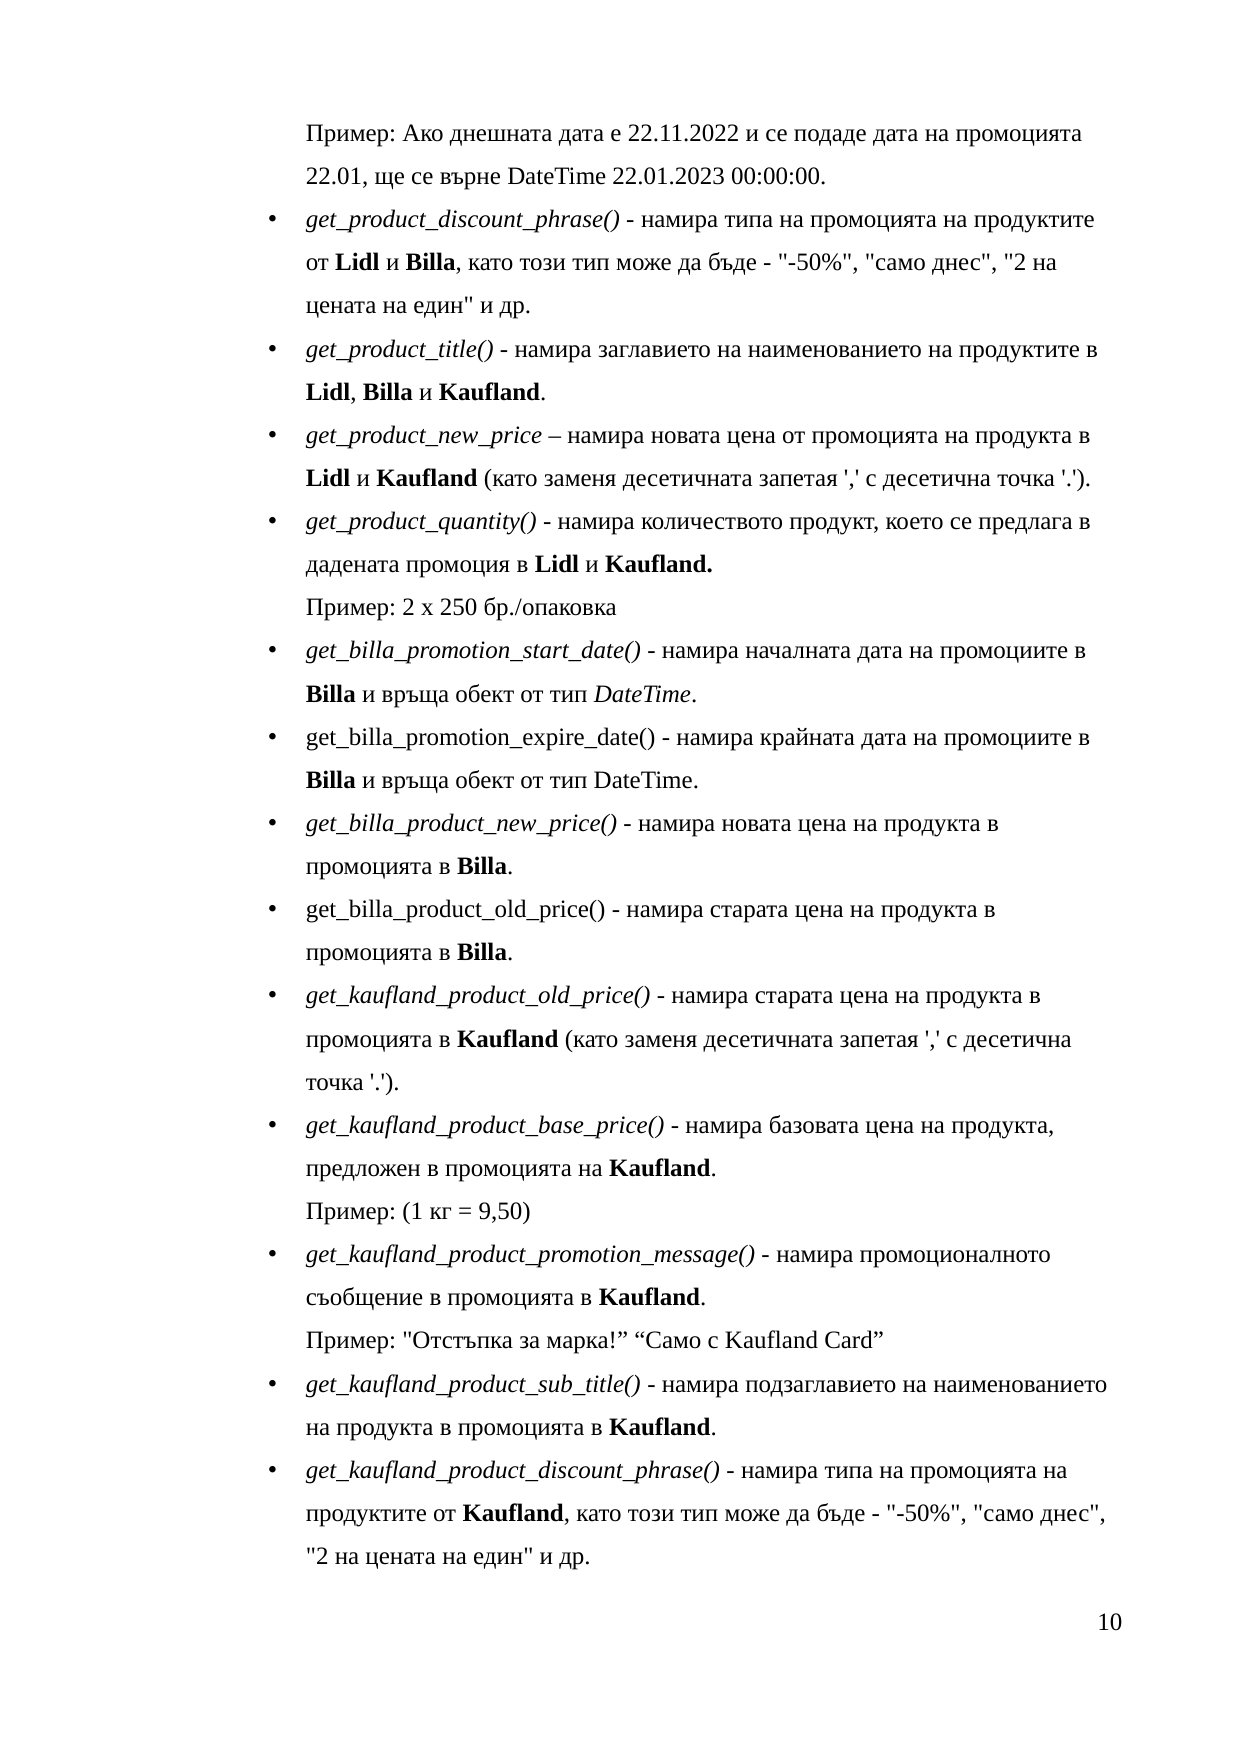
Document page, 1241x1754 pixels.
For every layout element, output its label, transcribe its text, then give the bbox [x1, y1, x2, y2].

list Пример: Ако днешната дата е 22.11.2022 и се подаде дата на промоцията 22.01, ще се върне DateTime 22.01.2023 00:00:00. [268, 118, 1122, 190]
list get_product_title() - намира заглавието на наименованието на продуктите в Lidl, Billa и Kaufland. [268, 334, 1122, 406]
list Пример: "Отстъпка за марка!” “Само с Kaufland Card” [268, 1326, 1122, 1354]
list get_billa_promotion_expire_date() - намира крайната дата на промоциите в Billa и връща обект от тип DateTime. [268, 722, 1122, 794]
list Пример: (1 кг = 9,50) [268, 1196, 1122, 1225]
list get_billa_product_old_price() - намира старата цена на продукта в промоцията в Billa. [268, 894, 1122, 966]
list get_kaufland_product_old_price() - намира старата цена на продукта в промоцията в Kaufland (като заменя десетичната запетая ',' с десетична точка '.'). [268, 981, 1122, 1096]
list get_product_discount_phrase() - намира типа на промоцията на продуктите от Lidl и Billa, като този тип може да бъде - "-50%", "само днес", "2 на цената на един" и др. [268, 204, 1122, 319]
list Пример: 2 х 250 бр./опаковка [268, 592, 1122, 621]
list get_kaufland_product_promotion_message() - намира промоционалното съобщение в промоцията в Kaufland. [268, 1239, 1122, 1311]
list get_billa_product_new_price() - намира новата цена на продукта в промоцията в Billa. [268, 808, 1122, 880]
list get_billa_promotion_start_date() - намира началната дата на промоциите в Billa и връща обект от тип DateTime. [268, 636, 1122, 707]
list get_kaufland_product_sub_title() - намира подзаглавието на наименованието на продукта в промоцията в Kaufland. [268, 1369, 1122, 1441]
list get_kaufland_product_base_price() - намира базовата цена на продукта, предложен в промоцията на Kaufland. [268, 1110, 1122, 1182]
list get_kaufland_product_discount_phrase() - намира типа на промоцията на продуктите от Kaufland, като този тип може да бъде - "-50%", "само днес", "2 на цената на един" и др. [268, 1455, 1122, 1570]
list get_product_new_price – намира новата цена от промоцията на продукта в Lidl и Kaufland (като заменя десетичната запетая ',' с десетична точка '.'). [268, 420, 1122, 492]
list get_product_quantity() - намира количеството продукт, което се предлага в дадената промоция в Lidl и Kaufland. [268, 506, 1122, 578]
